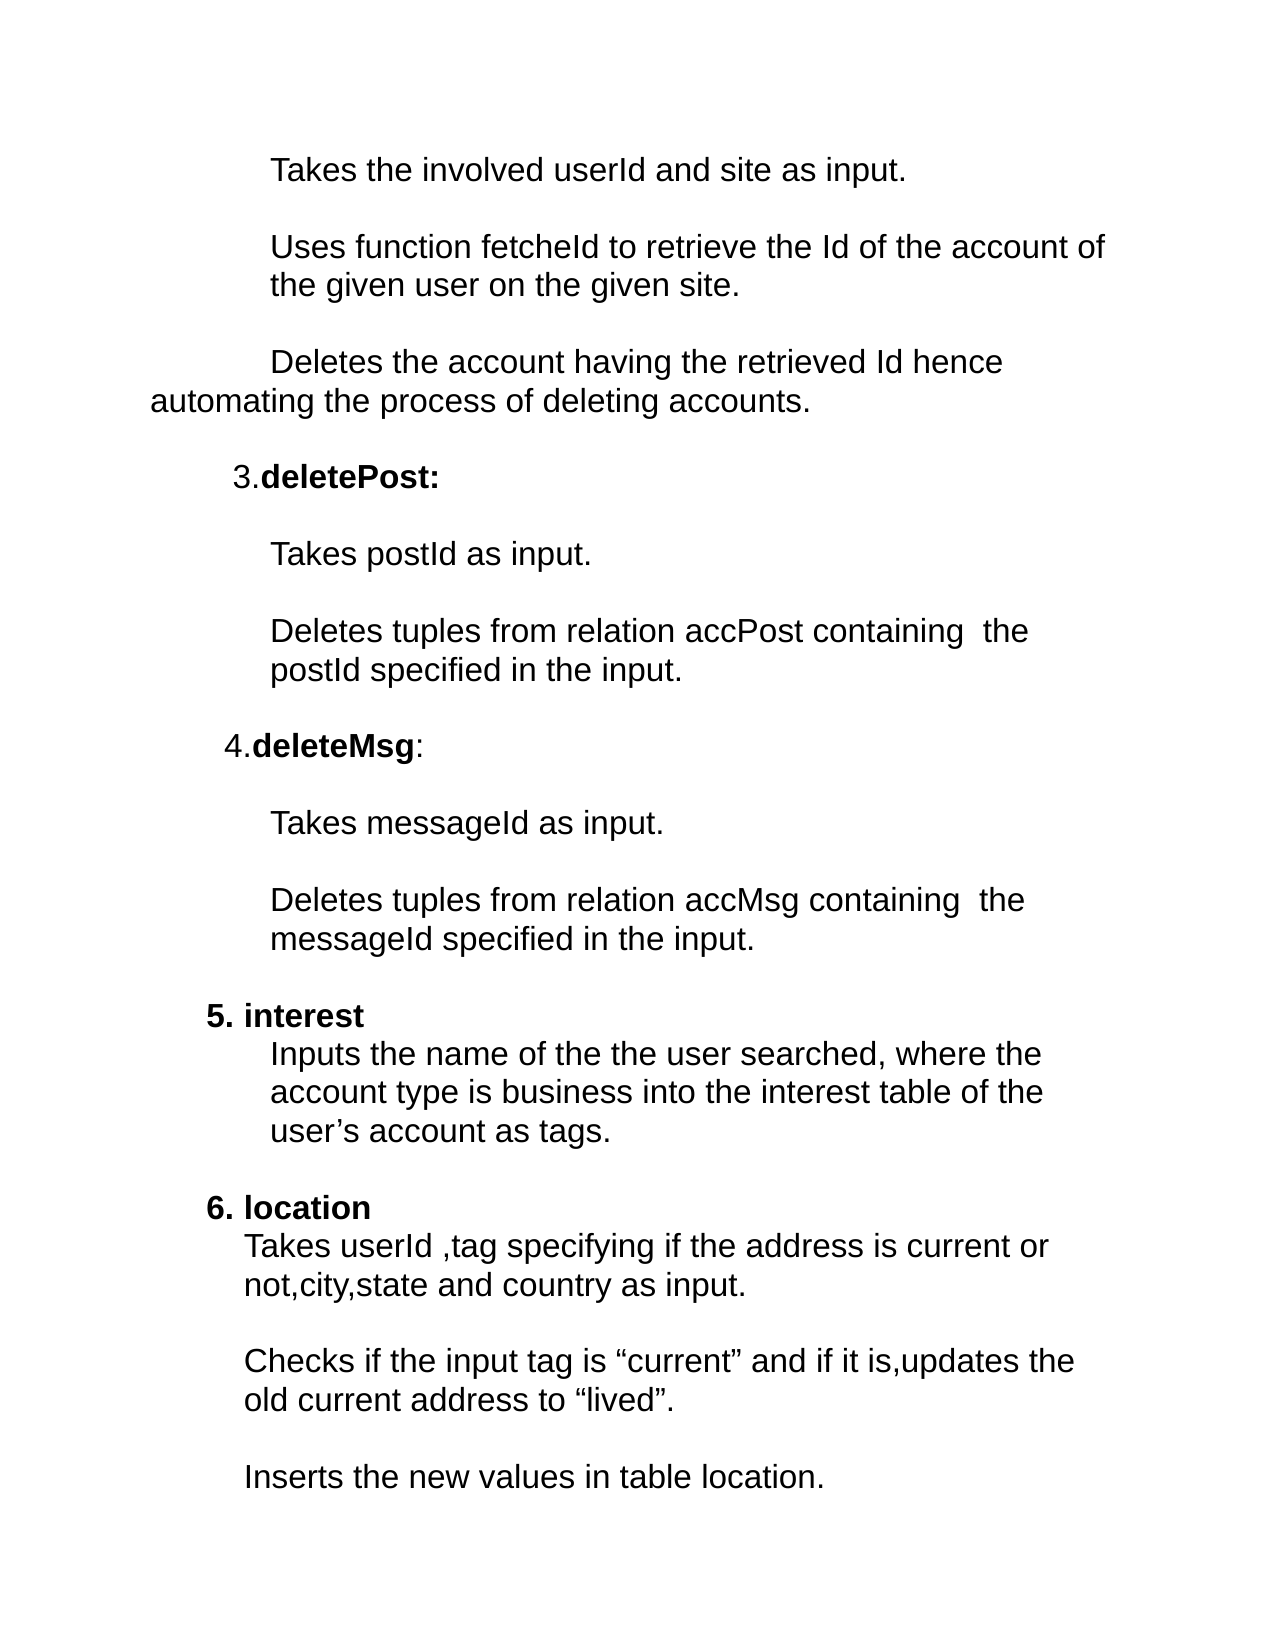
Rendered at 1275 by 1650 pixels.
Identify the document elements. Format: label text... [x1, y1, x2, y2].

text 4.deleteMsg: [150, 727, 1125, 765]
list Deletes tuples from relation accPost containing the postId specified in the input. [270, 611, 1125, 688]
list interest [206, 996, 1125, 1034]
text 3.deletePost: [232, 457, 1125, 496]
list Takes messageId as input. [270, 803, 1125, 842]
list Inserts the new values in table location. [244, 1457, 1125, 1495]
list Takes the involved userId and site as input. [270, 150, 1125, 188]
text Deletes the account having the retrieved Id hence automating the process of deleting accounts. [150, 342, 1125, 419]
list Uses function fetcheId to retrieve the Id of the account of the given user on the given site. [270, 227, 1125, 304]
list Inputs the name of the the user searched, where the account type is business into the interest table of the user’s account as tags. [270, 1034, 1125, 1149]
list Takes postId as input. [270, 534, 1125, 573]
list location [206, 1188, 1125, 1226]
list Deletes tuples from relation accMsg containing the messageId specified in the input. [270, 880, 1125, 957]
list Takes userId ,tag specifying if the address is current or not,city,state and country as input. [244, 1226, 1125, 1303]
list Checks if the input tag is “current” and if it is,updates the old current address to “lived”. [244, 1342, 1125, 1418]
